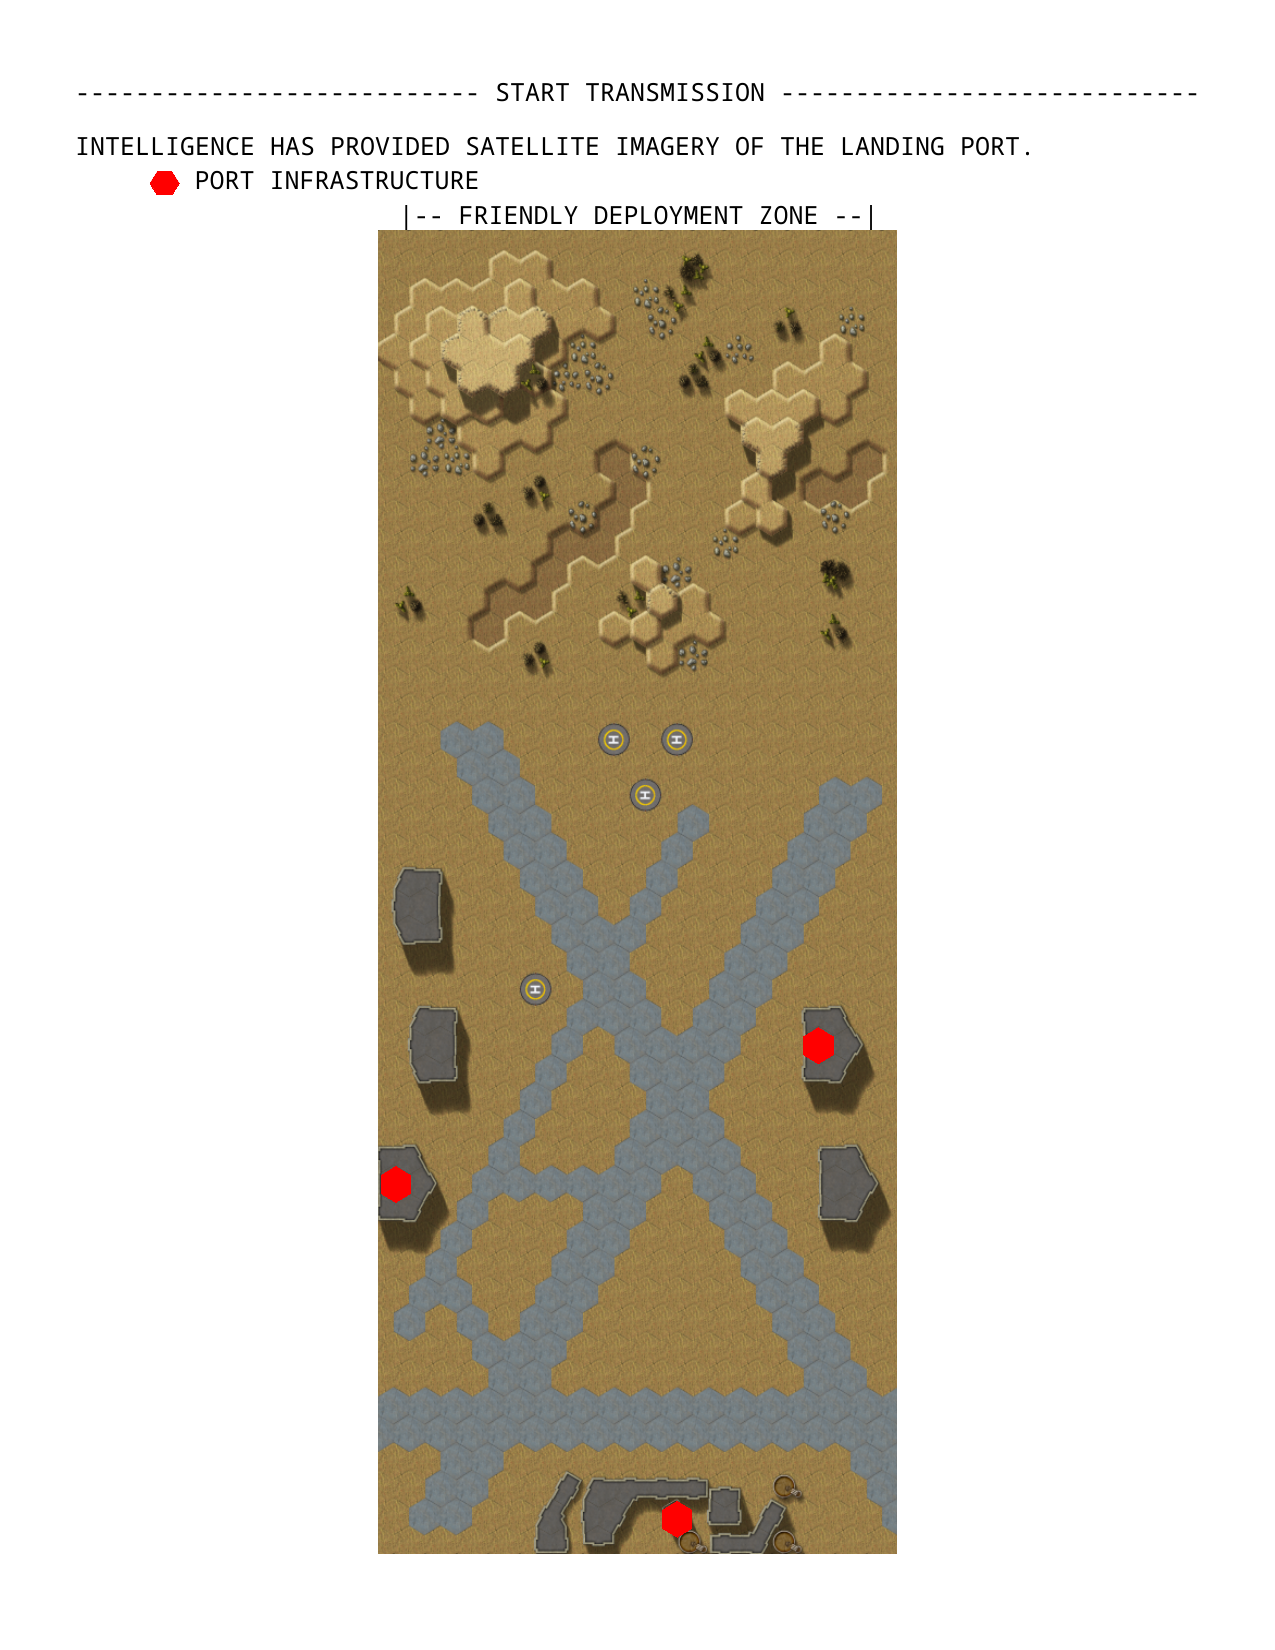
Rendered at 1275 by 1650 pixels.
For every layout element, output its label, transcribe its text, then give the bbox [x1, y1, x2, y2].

text PORT INFRASTRUCTURE [75, 162, 1200, 196]
picture [378, 230, 897, 1554]
text INTELLIGENCE HAS PROVIDED SATELLITE IMAGERY OF THE LANDING PORT. [75, 128, 1200, 162]
text --------------------------- START TRANSMISSION ---------------------------- [75, 75, 1200, 109]
